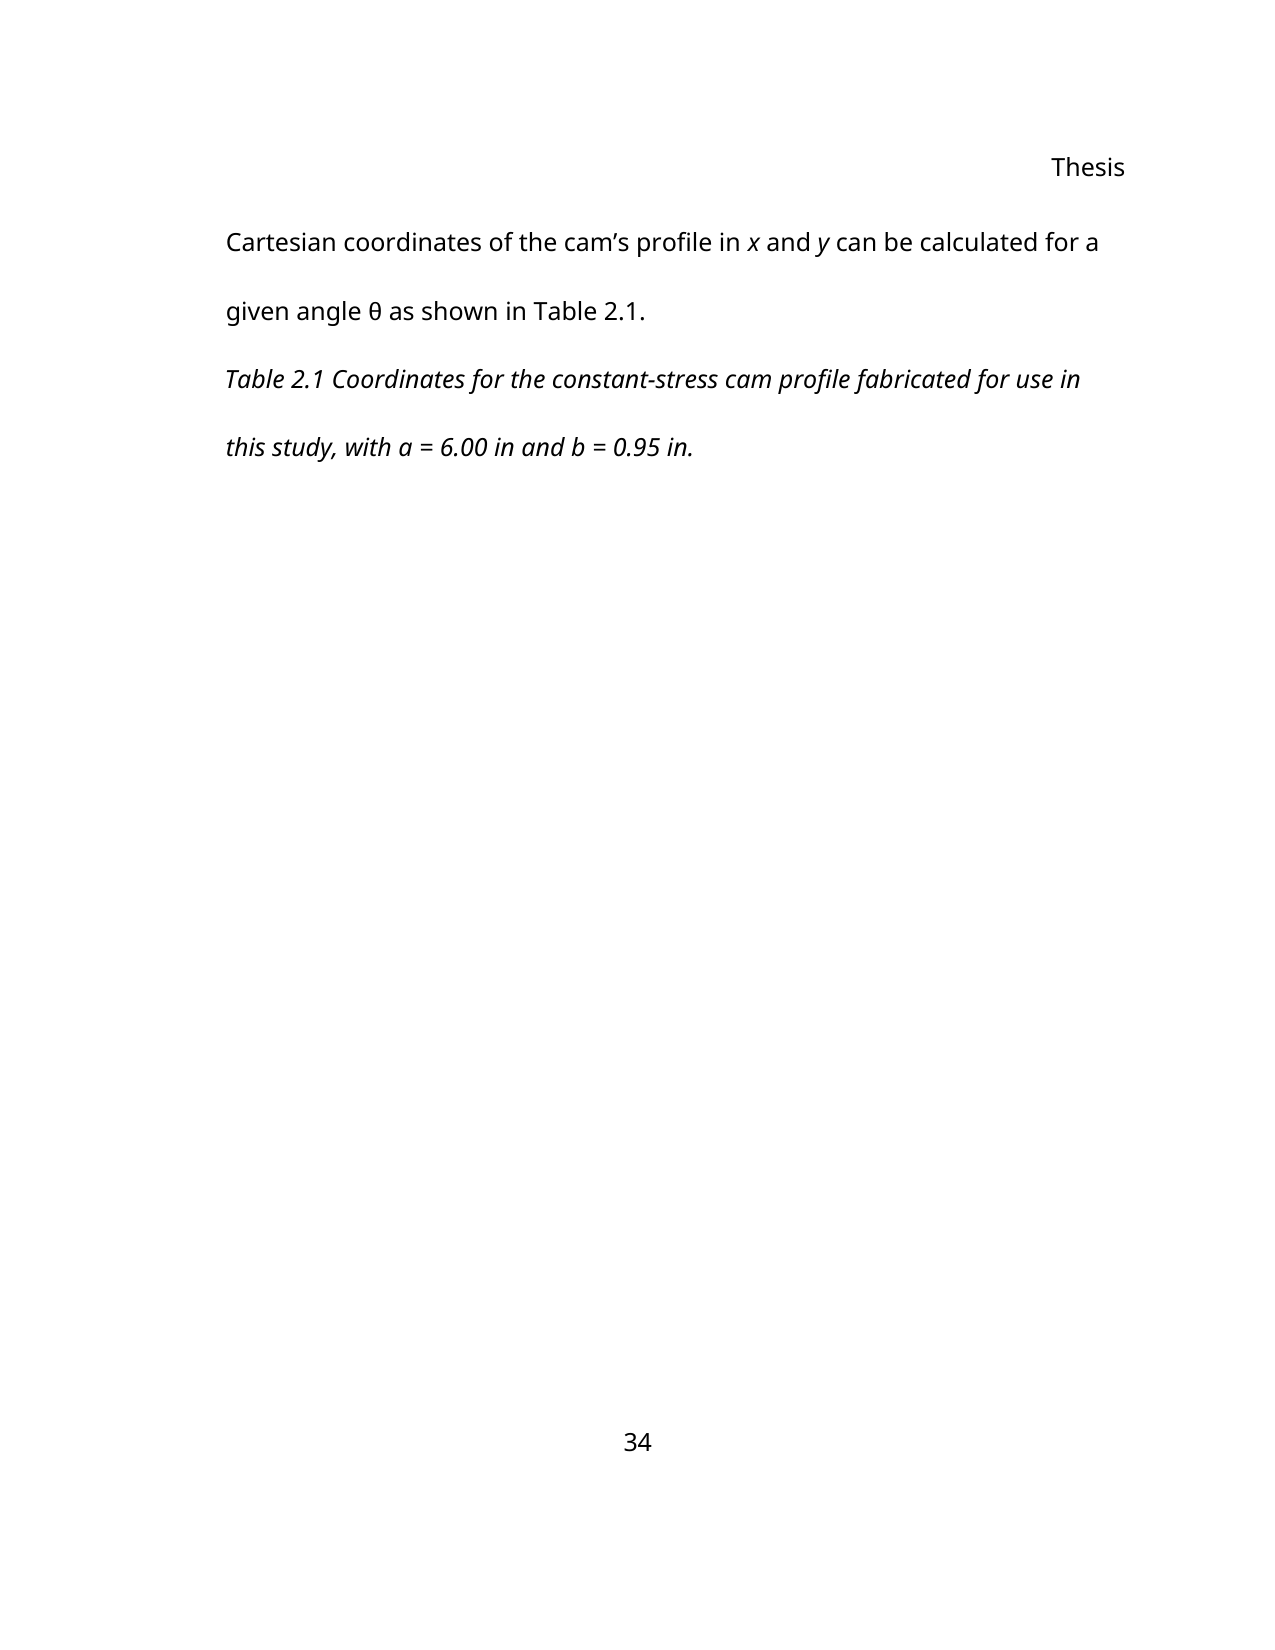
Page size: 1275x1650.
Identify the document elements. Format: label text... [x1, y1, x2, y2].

text Table 2.1 Coordinates for the constant-stress cam profile fabricated for use in this study, with a = 6.00 in and b = 0.95 in. [224, 361, 1125, 463]
text Cartesian coordinates of the cam’s profile in x and y can be calculated for a given angle θ as shown in Table 2.1. [224, 225, 1125, 327]
